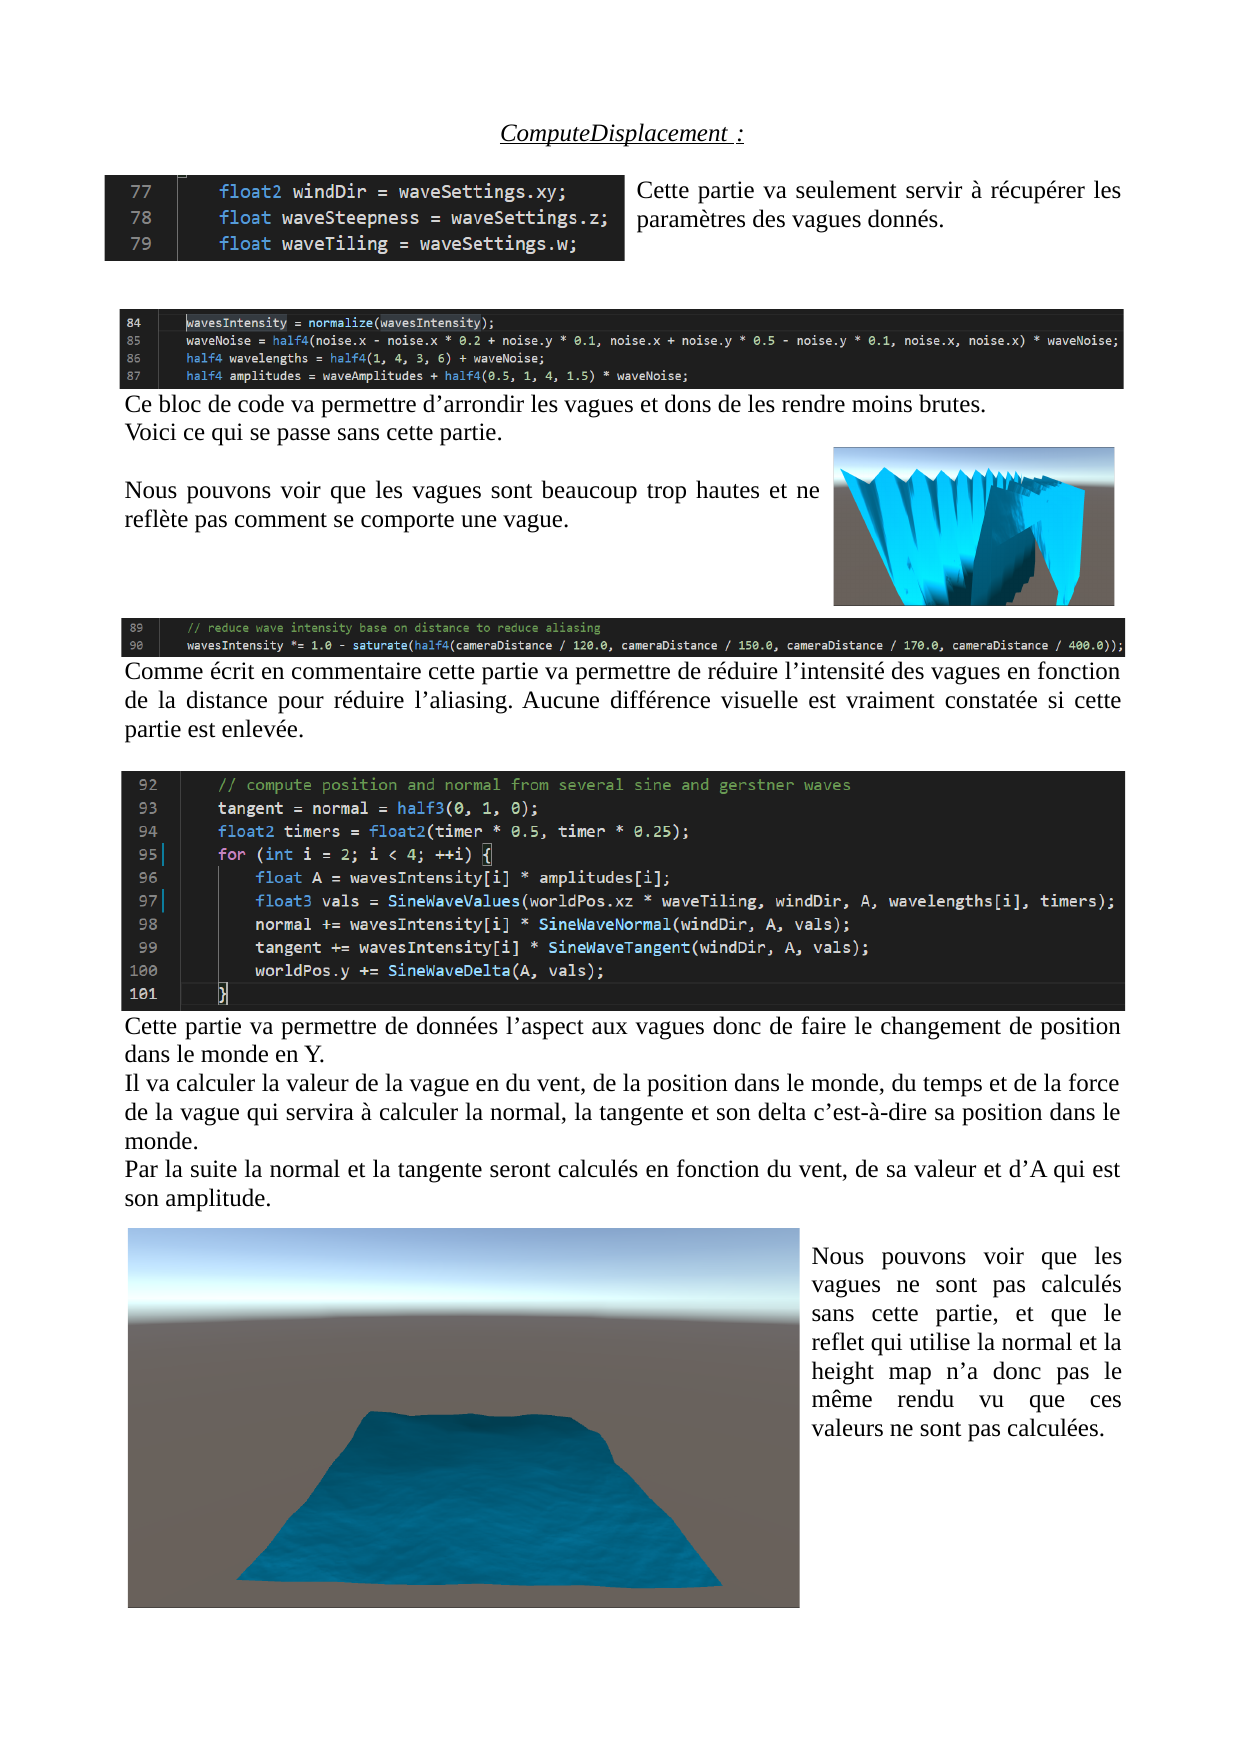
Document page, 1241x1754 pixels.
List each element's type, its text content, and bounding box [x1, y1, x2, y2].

text Ce bloc de code va permettre d’arrondir les vagues et dons de les rendre moins brutes. [124, 389, 1122, 417]
text ComputeDisplacement : [124, 118, 1122, 147]
picture [104, 175, 625, 261]
picture [121, 618, 1125, 657]
text Nous pouvons voir que les vagues ne sont pas calculés sans cette partie, et que le reflet qui utilise la normal et la height map n’a donc pas le même rendu vu que ces valeurs ne sont pas calculées. [800, 1241, 1122, 1442]
text Par la suite la normal et la tangente seront calculés en fonction du vent, de sa valeur et d’A qui est son amplitude. [124, 1154, 1122, 1212]
picture [833, 447, 1115, 606]
text Il va calculer la valeur de la vague en du vent, de la position dans le monde, du temps et de la force de la vague qui servira à calculer la normal, la tangente et son delta c’est-à-dire sa position dans le monde. [124, 1068, 1122, 1154]
text Voici ce qui se passe sans cette partie. [124, 417, 1122, 446]
picture [127, 1228, 800, 1608]
text Cette partie va seulement servir à récupérer les paramètres des vagues donnés. [625, 176, 1122, 233]
text [124, 291, 1122, 309]
text Cette partie va permettre de données l’aspect aux vagues donc de faire le changement de position dans le monde en Y. [124, 1011, 1122, 1068]
picture [121, 771, 1125, 1011]
text Nous pouvons voir que les vagues sont beaucoup trop hautes et ne reflète pas comment se comporte une vague. [124, 475, 821, 532]
text Comme écrit en commentaire cette partie va permettre de réduire l’intensité des vagues en fonction de la distance pour réduire l’aliasing. Aucune différence visuelle est vraiment constatée si cette partie est enlevée. [124, 657, 1122, 742]
picture [119, 309, 1124, 389]
